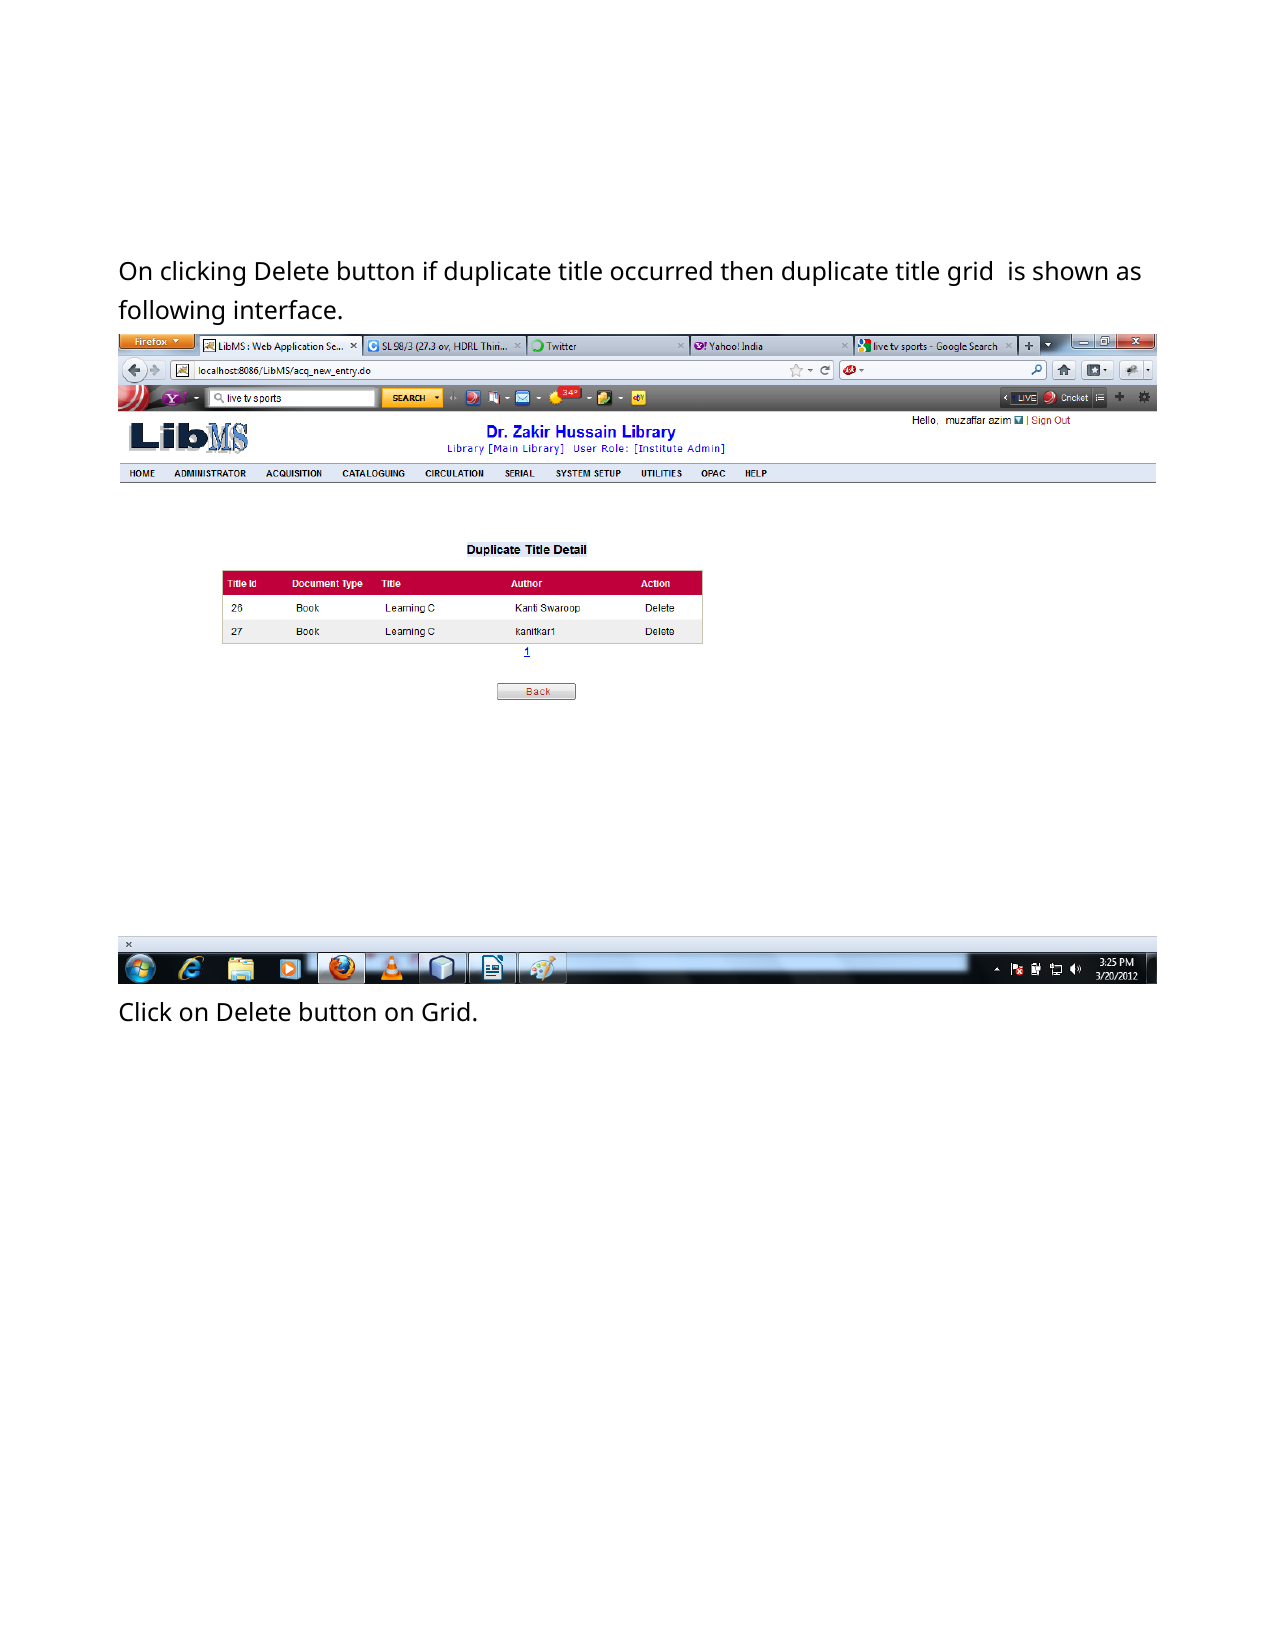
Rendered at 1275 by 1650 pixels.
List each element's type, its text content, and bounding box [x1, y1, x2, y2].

text Click on Delete button on Grid. [118, 994, 1157, 1028]
picture [118, 334, 1157, 984]
text On clicking Delete button if duplicate title occurred then duplicate title grid is shown as following interface. [118, 253, 1157, 326]
